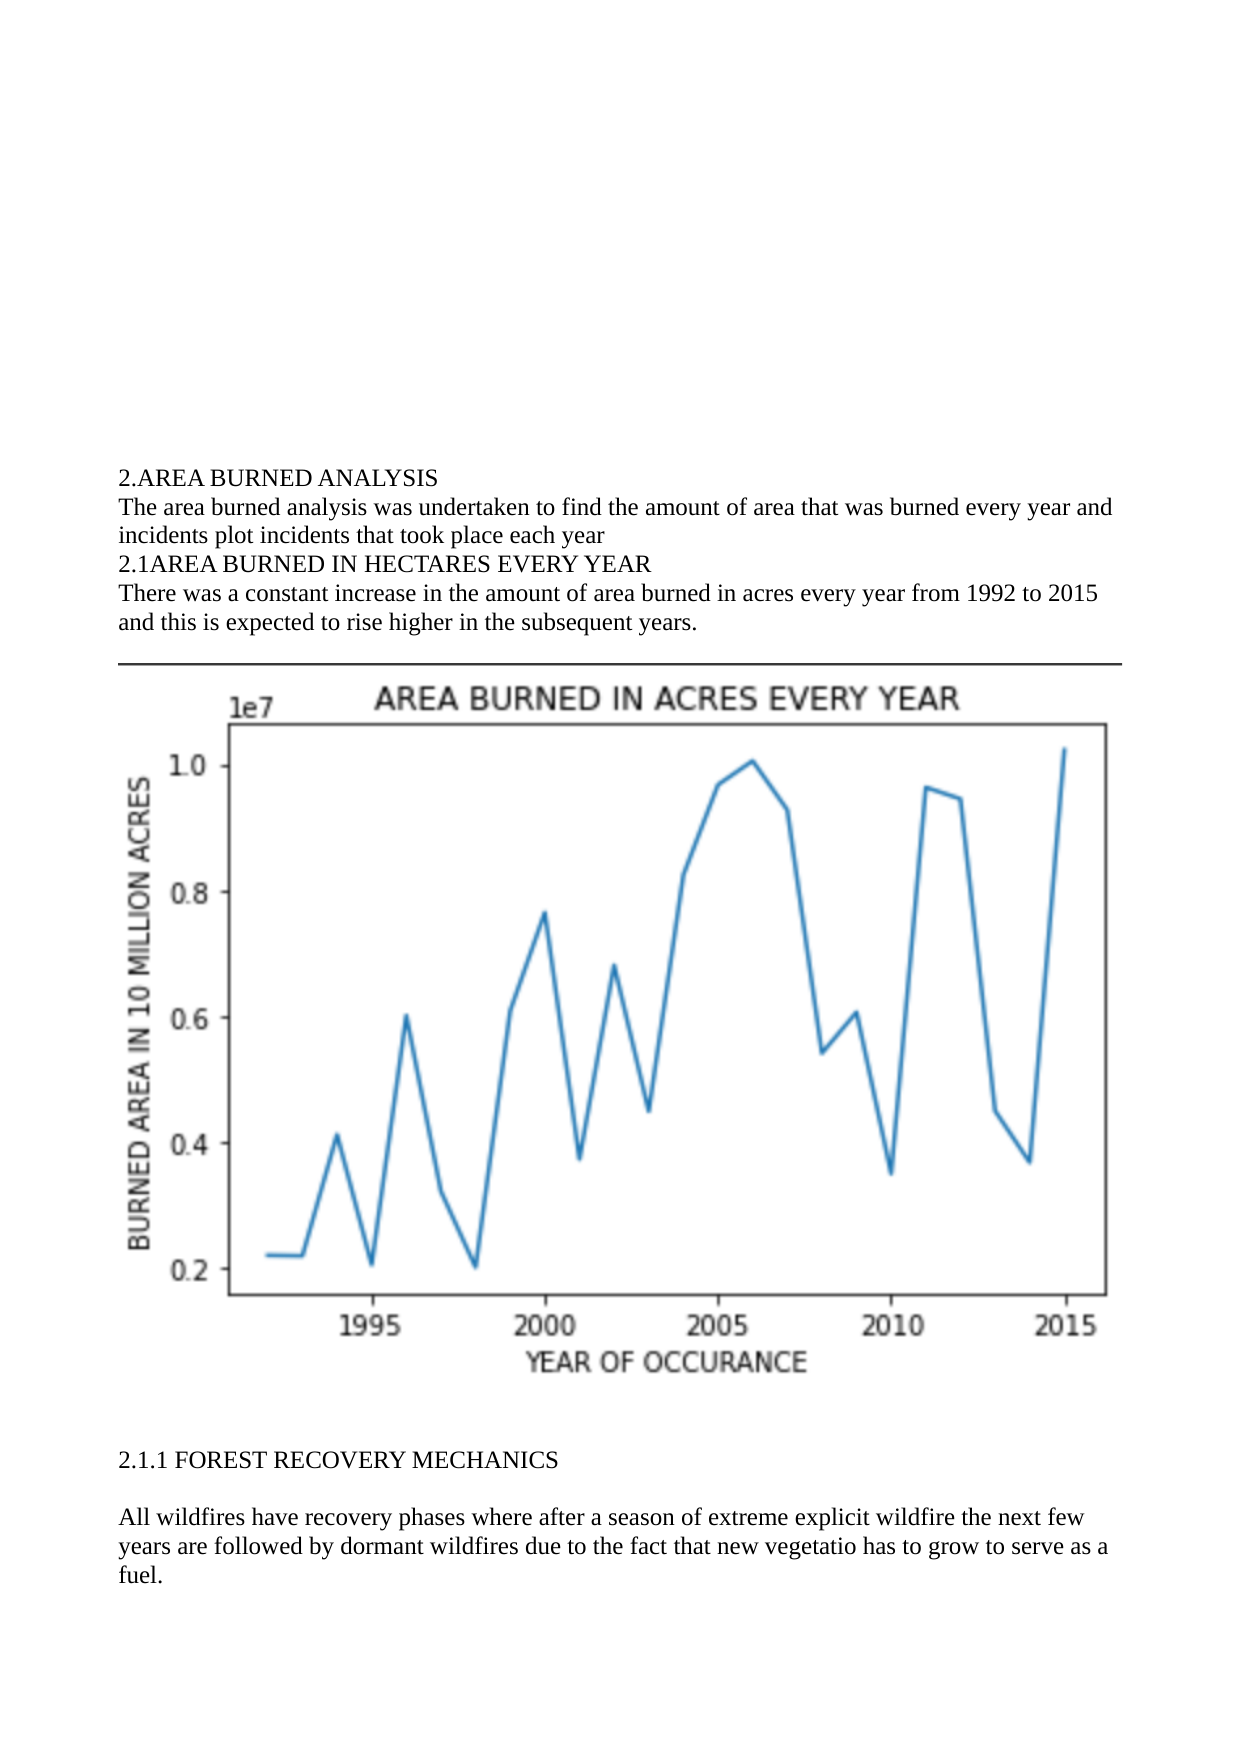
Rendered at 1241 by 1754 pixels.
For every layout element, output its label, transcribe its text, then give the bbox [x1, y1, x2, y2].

text There was a constant increase in the amount of area burned in acres every year from 1992 to 2015 and this is expected to rise higher in the subsequent years. [118, 578, 1122, 636]
text All wildfires have recovery phases where after a season of extreme explicit wildfire the next few years are followed by dormant wildfires due to the fact that new vegetatio has to grow to serve as a fuel. [118, 1502, 1122, 1588]
picture [118, 663, 1123, 1388]
text The area burned analysis was undertaken to find the amount of area that was burned every year and incidents plot incidents that took place each year [118, 492, 1122, 549]
text 2.AREA BURNED ANALYSIS [118, 463, 1122, 492]
text 2.1.1 FOREST RECOVERY MECHANICS [118, 1445, 1122, 1473]
text 2.1AREA BURNED IN HECTARES EVERY YEAR [118, 549, 1122, 578]
